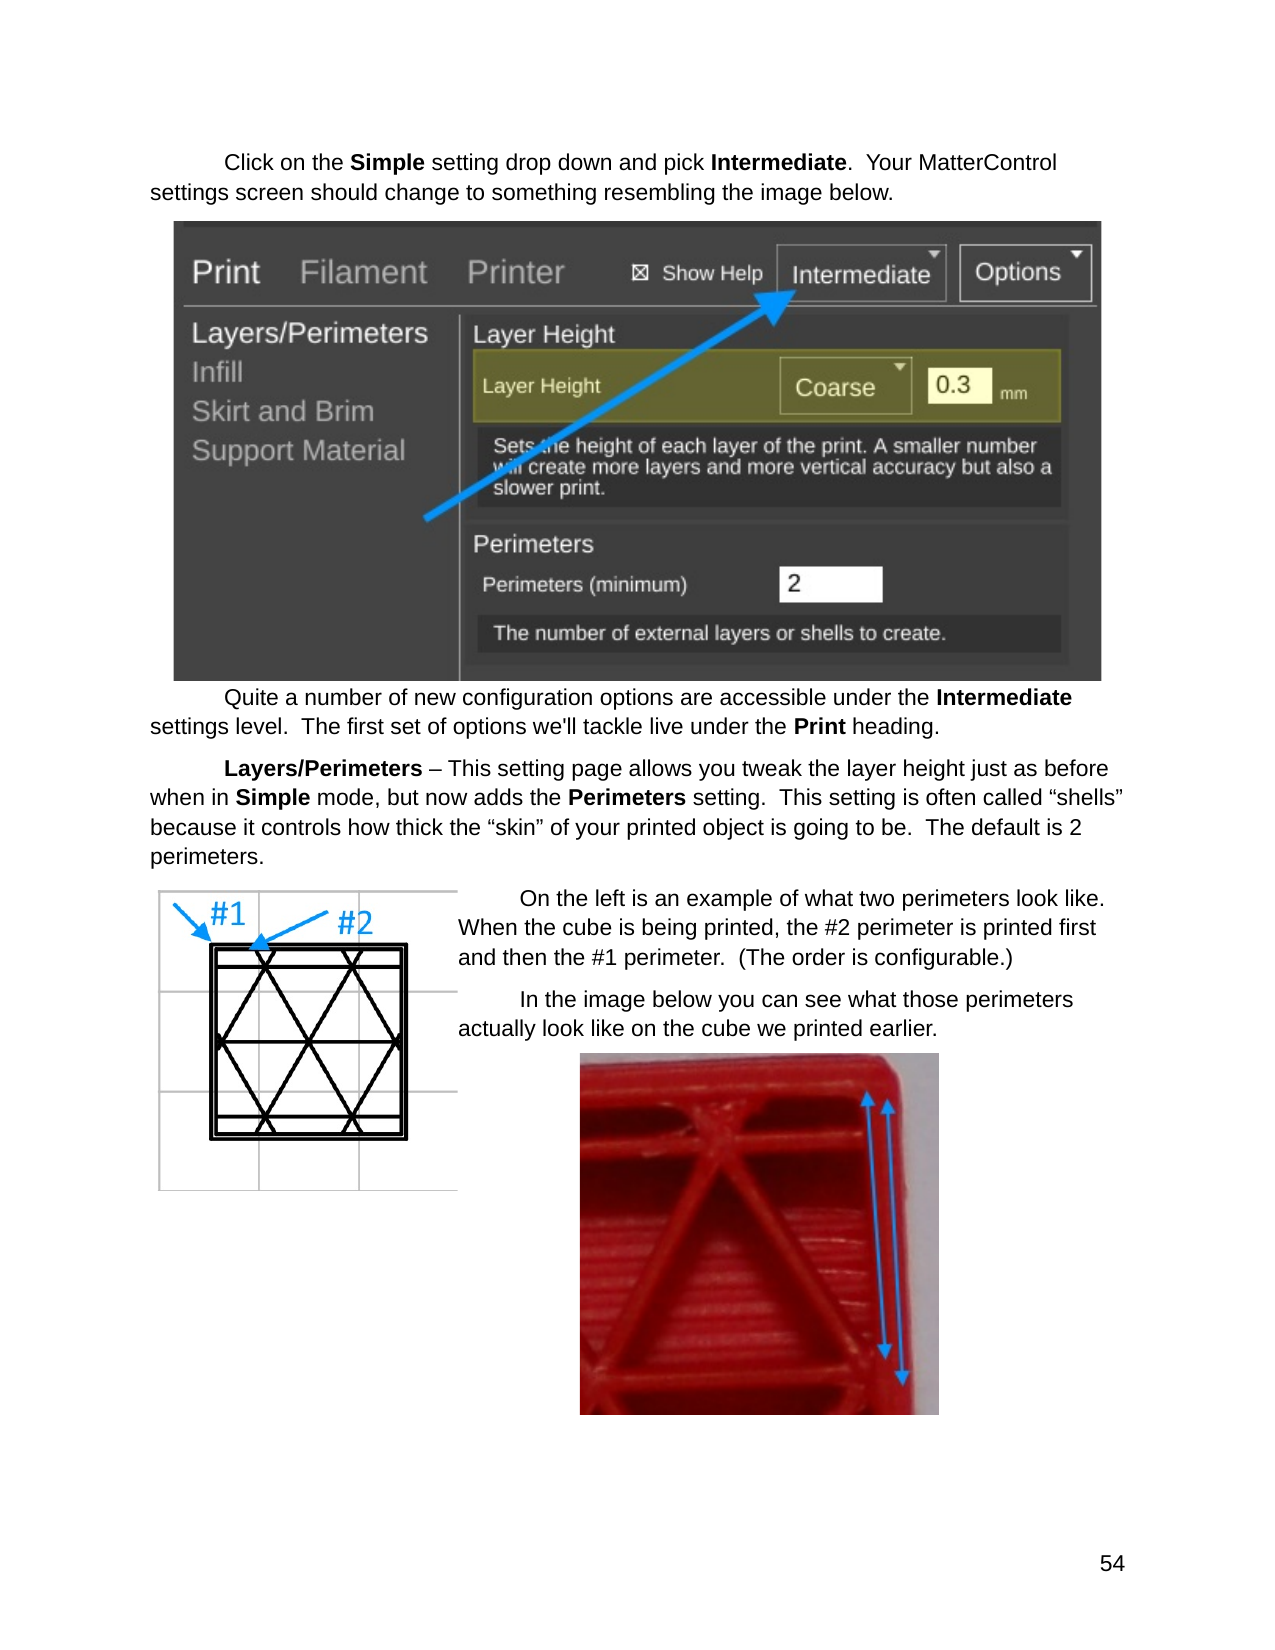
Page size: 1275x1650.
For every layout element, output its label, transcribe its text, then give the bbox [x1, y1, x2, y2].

picture [579, 1053, 939, 1415]
text Click on the Simple setting drop down and pick Intermediate. Your MatterControl settings screen should change to something resembling the image below. [150, 150, 1125, 205]
text Layers/Perimeters – This setting page allows you tweak the layer height just as before when in Simple mode, but now adds the Perimeters setting. This setting is often called “shells” because it controls how thick the “skin” of your printed object is going to be. The default is 2 perimeters. [150, 756, 1125, 869]
text Quite a number of new configuration options are accessible under the Intermediate settings level. The first set of options we'll tackle live under the Print heading. [150, 221, 1125, 739]
picture [157, 890, 458, 1191]
text In the image below you can see what those perimeters actually look like on the cube we printed earlier. [458, 986, 1125, 1041]
text On the left is an example of what two perimeters look like. When the cube is being printed, the #2 perimeter is printed first and then the #1 perimeter. (The order is configurable.) [150, 886, 1125, 970]
picture [173, 221, 1102, 681]
